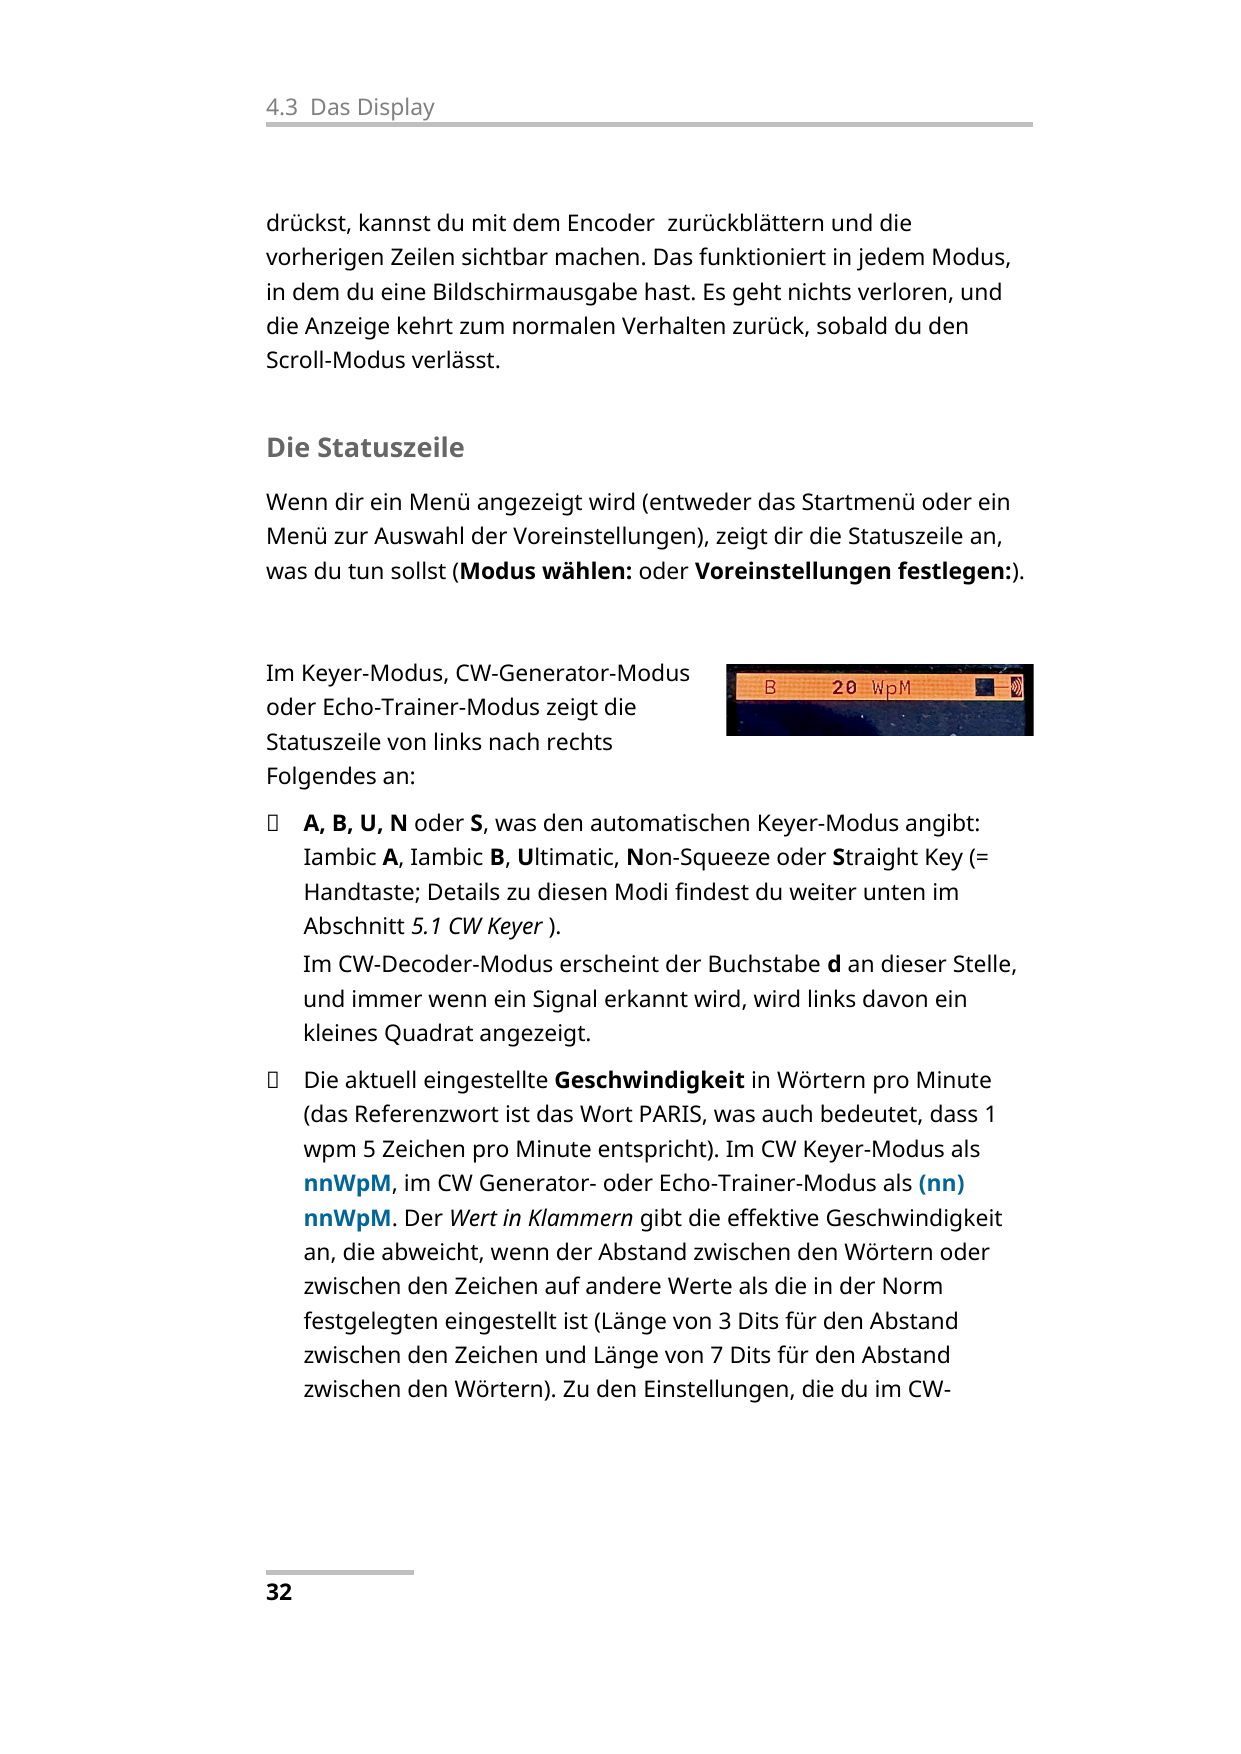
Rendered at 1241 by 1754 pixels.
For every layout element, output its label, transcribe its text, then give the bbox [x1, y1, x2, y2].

text drückst, kannst du mit dem Encoder zurückblättern und die vorherigen Zeilen sichtbar machen. Das funktioniert in jedem Modus, in dem du eine Bildschirmausgabe hast. Es geht nichts verloren, und die Anzeige kehrt zum normalen Verhalten zurück, sobald du den Scroll-Modus verlässt. [266, 207, 1033, 376]
text Die Statuszeile [266, 429, 1033, 466]
picture [726, 664, 1034, 736]
list Die aktuell eingestellte Geschwindigkeit in Wörtern pro Minute (das Referenzwort ist das Wort PARIS, was auch bedeutet, dass 1 wpm 5 Zeichen pro Minute entspricht). Im CW Keyer-Modus als nnWpM, im CW Generator- oder Echo-Trainer-Modus als (nn) nnWpM. Der Wert in Klammern gibt die effektive Geschwindigkeit an, die abweicht, wenn der Abstand zwischen den Wörtern oder zwischen den Zeichen auf andere Werte als die in der Norm festgelegten eingestellt ist (Länge von 3 Dits für den Abstand zwischen den Zeichen und Länge von 7 Dits für den Abstand zwischen den Wörtern). Zu den Einstellungen, die du im CW- [266, 1064, 1033, 1404]
text Im Keyer-Modus, CW-Generator-Modus oder Echo-Trainer-Modus zeigt die Statuszeile von links nach rechts Folgendes an: [266, 657, 1033, 791]
text Wenn dir ein Menü angezeigt wird (entweder das Startmenü oder ein Menü zur Auswahl der Voreinstellungen), zeigt dir die Statuszeile an, was du tun sollst (Modus wählen: oder Voreinstellungen festlegen:). [266, 486, 1033, 586]
list A, B, U, N oder S, was den automatischen Keyer-Modus angibt: Iambic A, Iambic B, Ultimatic, Non-Squeeze oder Straight Key (= Handtaste; Details zu diesen Modi findest du weiter unten im Abschnitt 5.1 CW Keyer ). [266, 807, 1033, 941]
list Im CW-Decoder-Modus erscheint der Buchstabe d an dieser Stelle, und immer wenn ein Signal erkannt wird, wird links davon ein kleines Quadrat angezeigt. [303, 948, 1033, 1048]
